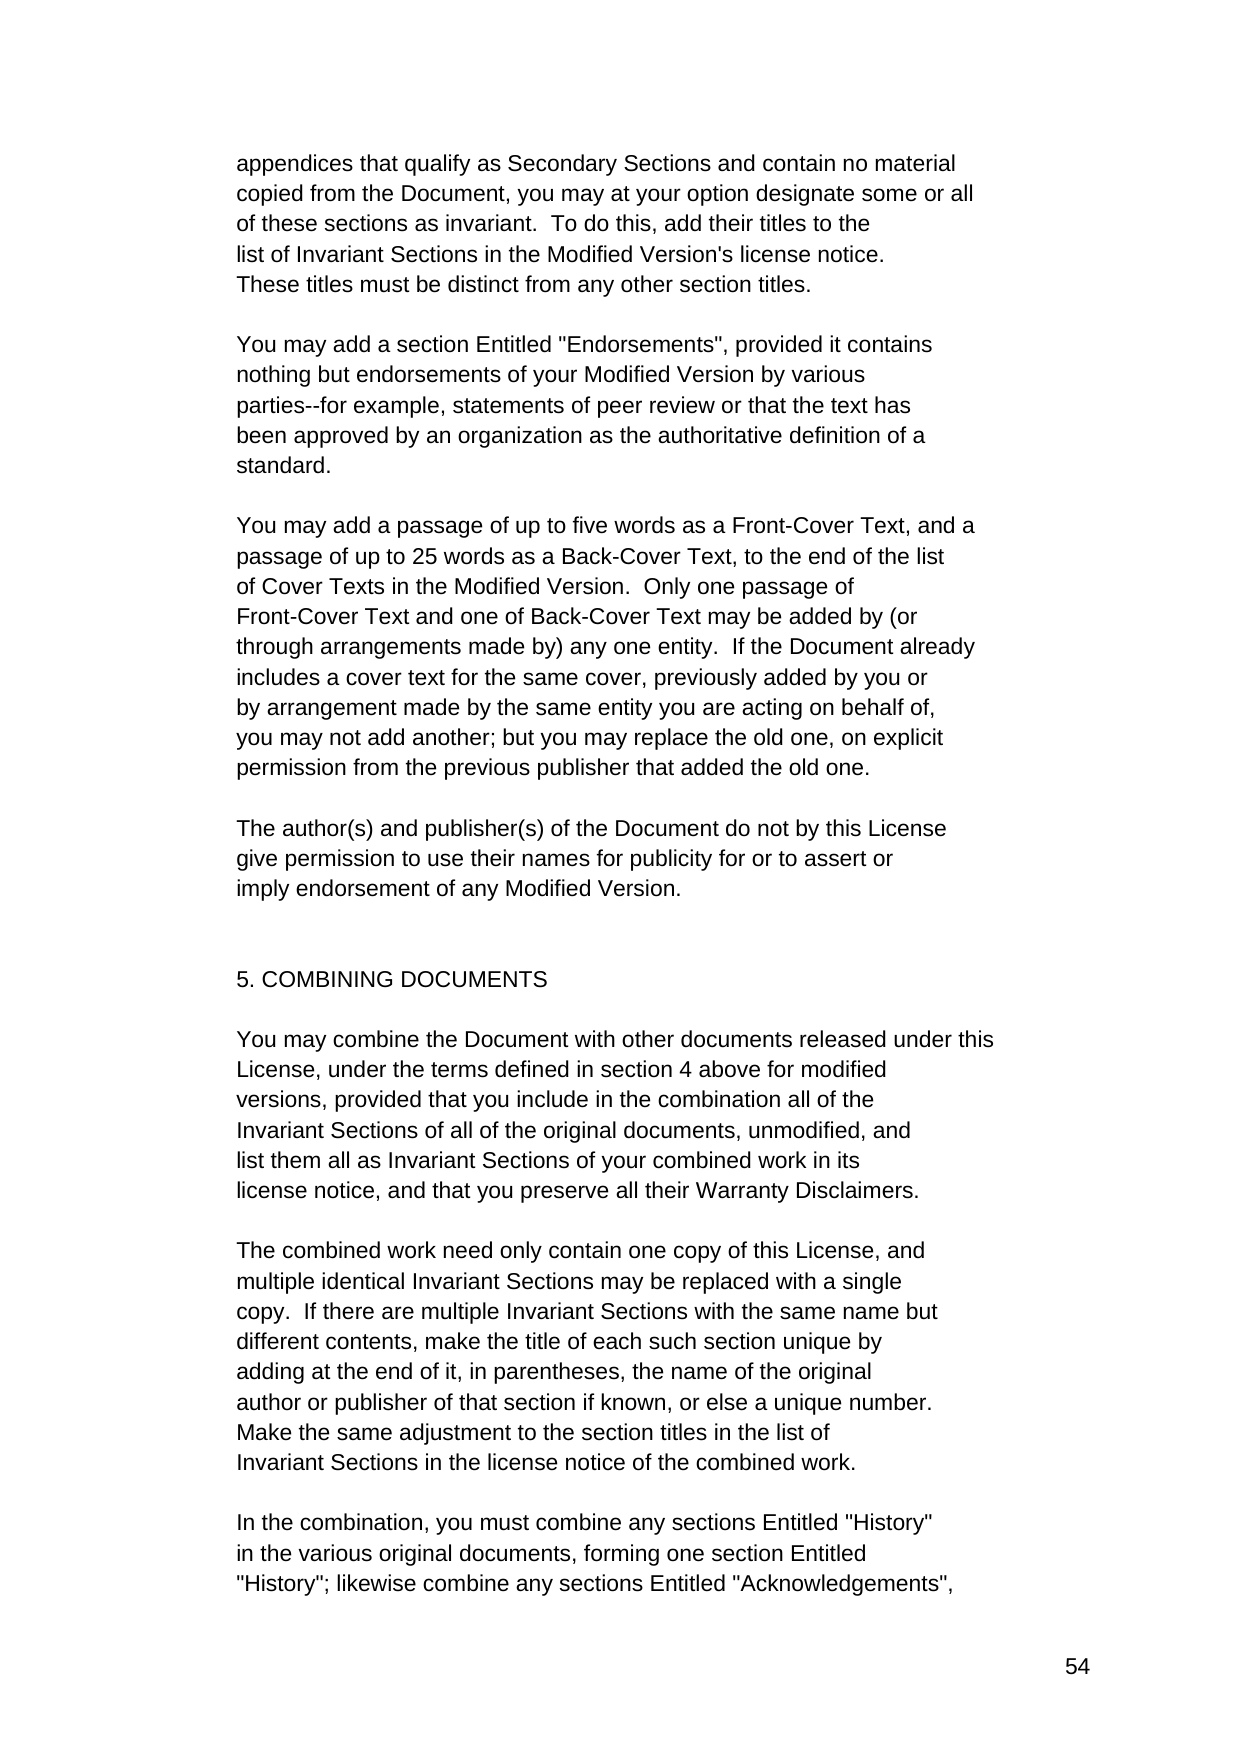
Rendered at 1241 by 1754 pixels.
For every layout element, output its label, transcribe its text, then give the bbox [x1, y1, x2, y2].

text appendices that qualify as Secondary Sections and contain no material copied from the Document, you may at your option designate some or all of these sections as invariant. To do this, add their titles to the list of Invariant Sections in the Modified Version's license notice. These titles must be distinct from any other section titles. You may add a section Entitled "Endorsements", provided it contains nothing but endorsements of your Modified Version by various parties--for example, statements of peer review or that the text has been approved by an organization as the authoritative definition of a standard. You may add a passage of up to five words as a Front-Cover Text, and a passage of up to 25 words as a Back-Cover Text, to the end of the list of Cover Texts in the Modified Version. Only one passage of Front-Cover Text and one of Back-Cover Text may be added by (or through arrangements made by) any one entity. If the Document already includes a cover text for the same cover, previously added by you or by arrangement made by the same entity you are acting on behalf of, you may not add another; but you may replace the old one, on explicit permission from the previous publisher that added the old one. The author(s) and publisher(s) of the Document do not by this License give permission to use their names for publicity for or to assert or imply endorsement of any Modified Version. 5. COMBINING DOCUMENTS You may combine the Document with other documents released under this License, under the terms defined in section 4 above for modified versions, provided that you include in the combination all of the Invariant Sections of all of the original documents, unmodified, and list them all as Invariant Sections of your combined work in its license notice, and that you preserve all their Warranty Disclaimers. The combined work need only contain one copy of this License, and multiple identical Invariant Sections may be replaced with a single copy. If there are multiple Invariant Sections with the same name but different contents, make the title of each such section unique by adding at the end of it, in parentheses, the name of the original author or publisher of that section if known, or else a unique number. Make the same adjustment to the section titles in the list of Invariant Sections in the license notice of the combined work. In the combination, you must combine any sections Entitled "History" in the various original documents, forming one section Entitled "History"; likewise combine any sections Entitled "Acknowledgements", [236, 150, 1090, 1596]
